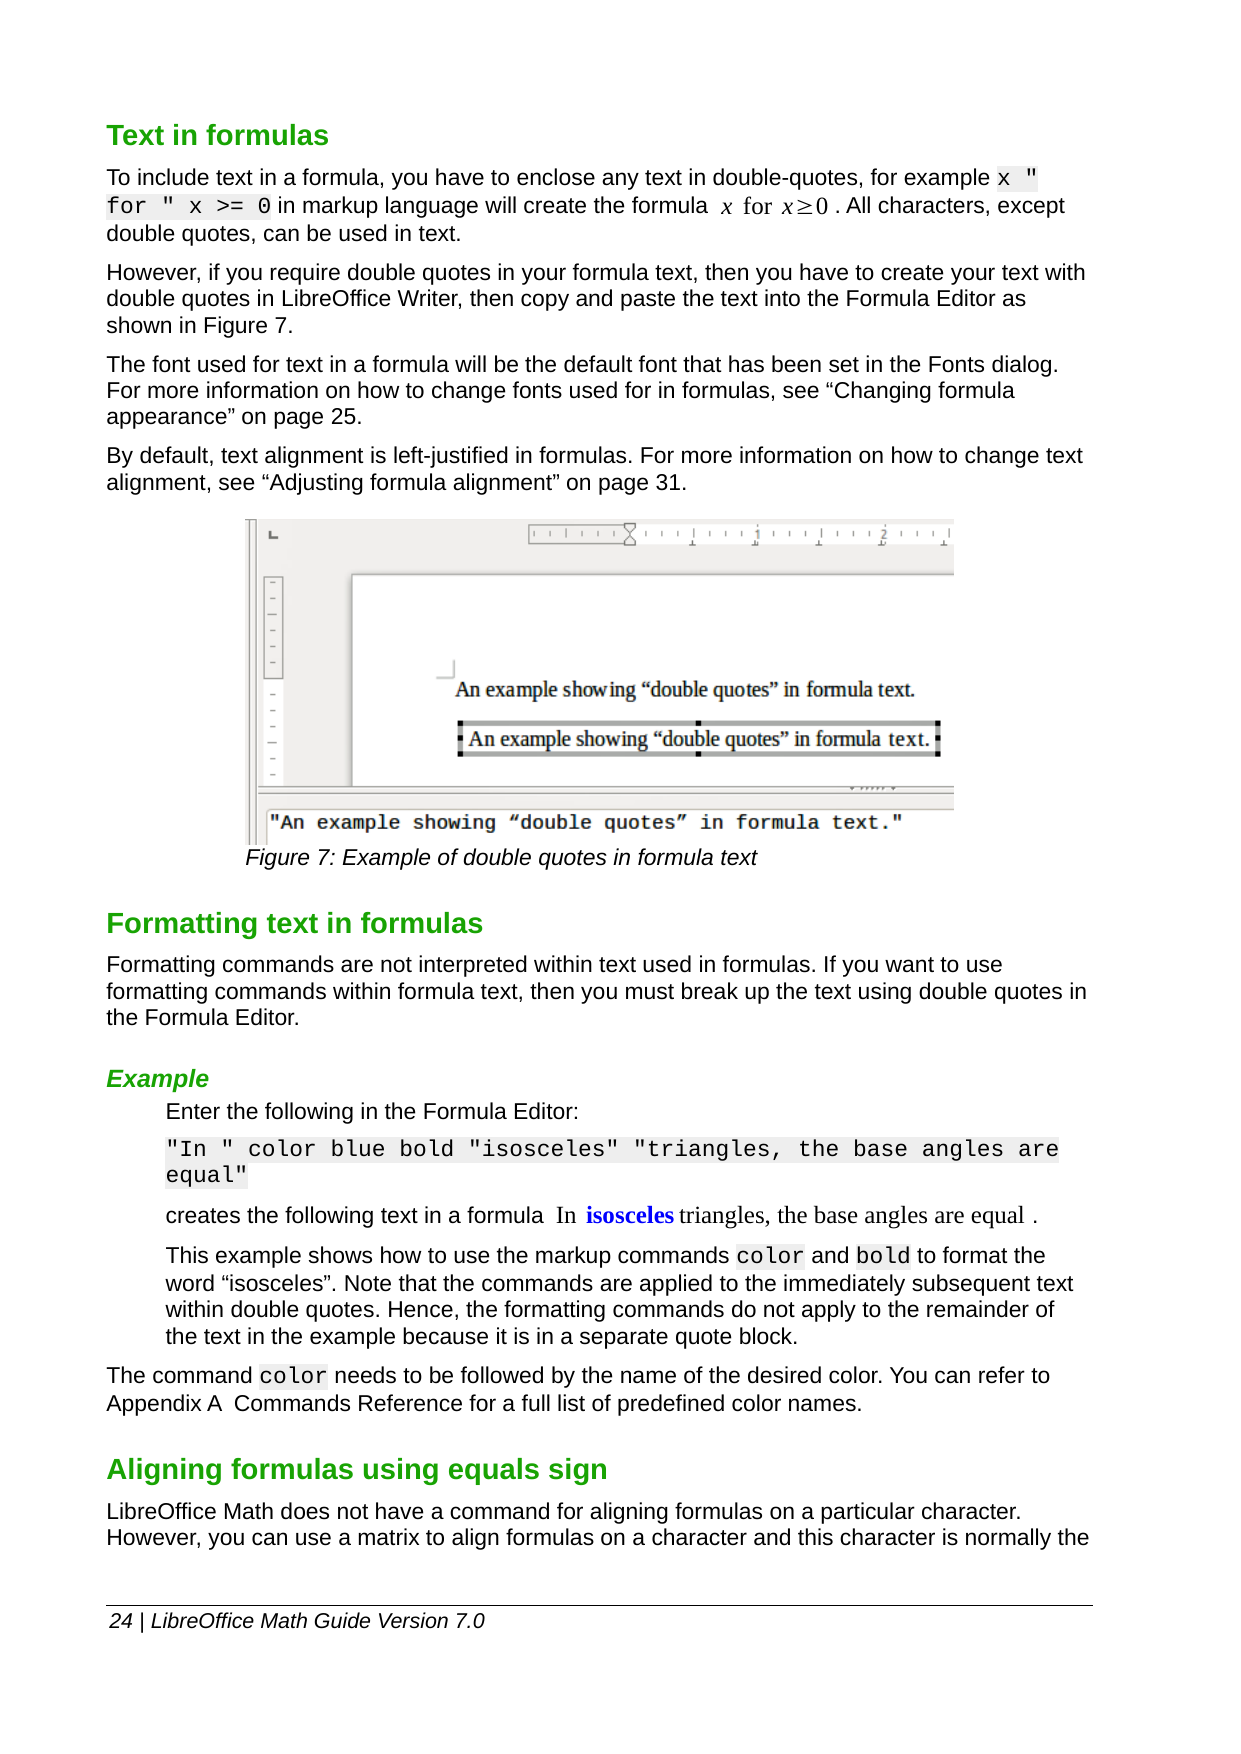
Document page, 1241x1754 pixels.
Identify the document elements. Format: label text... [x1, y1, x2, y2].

subtitle Aligning formulas using equals sign [106, 1452, 1093, 1486]
text However, if you require double quotes in your formula text, then you have to create your text with double quotes in LibreOffice Writer, then copy and paste the text into the Formula Editor as shown in Figure 7. [106, 259, 1093, 338]
subtitle Formatting text in formulas [106, 906, 1093, 940]
text "In " color blue bold "isosceles" "triangles, the base angles are equal" [248, 1137, 1093, 1189]
text Figure 7: Example of double quotes in formula text [245, 845, 954, 871]
text The font used for text in a formula will be the default font that has been set in the Fonts dialog. For more information on how to change fonts used for in formulas, see “Changing formula appearance” on page 25. [106, 351, 1093, 429]
text creates the following text in a formula . [165, 1202, 1093, 1229]
subtitle Text in formulas [106, 118, 1093, 152]
text This example shows how to use the markup commands color and bold to format the word “isosceles”. Note that the commands are applied to the immediately subsequent text within double quotes. Hence, the formatting commands do not apply to the remainder of the text in the example because it is in a separate quote block. [165, 1242, 1093, 1349]
text The command color needs to be followed by the name of the desired color. You can refer to Appendix A Commands Reference for a full list of predefined color names. [106, 1362, 1093, 1416]
text Formatting commands are not interpreted within text used in formulas. If you want to use formatting commands within formula text, then you must break up the text using double quotes in the Formula Editor. [106, 951, 1093, 1031]
text By default, text alignment is left-justified in formulas. For more information on how to change text alignment, see “Adjusting formula alignment” on page 32. [106, 442, 1093, 495]
picture [245, 519, 954, 845]
subtitle Example [106, 1064, 1093, 1092]
text LibreOffice Math does not have a command for aligning formulas on a particular character. However, you can use a matrix to align formulas on a character and this character is normally the [106, 1498, 1093, 1550]
text Enter the following in the Formula Editor: [165, 1098, 1093, 1125]
text To include text in a formula, you have to enclose any text in double-quotes, for example x " for " x >= 0 in markup language will create the formula . All characters, except double quotes, can be used in text. [106, 163, 1093, 246]
